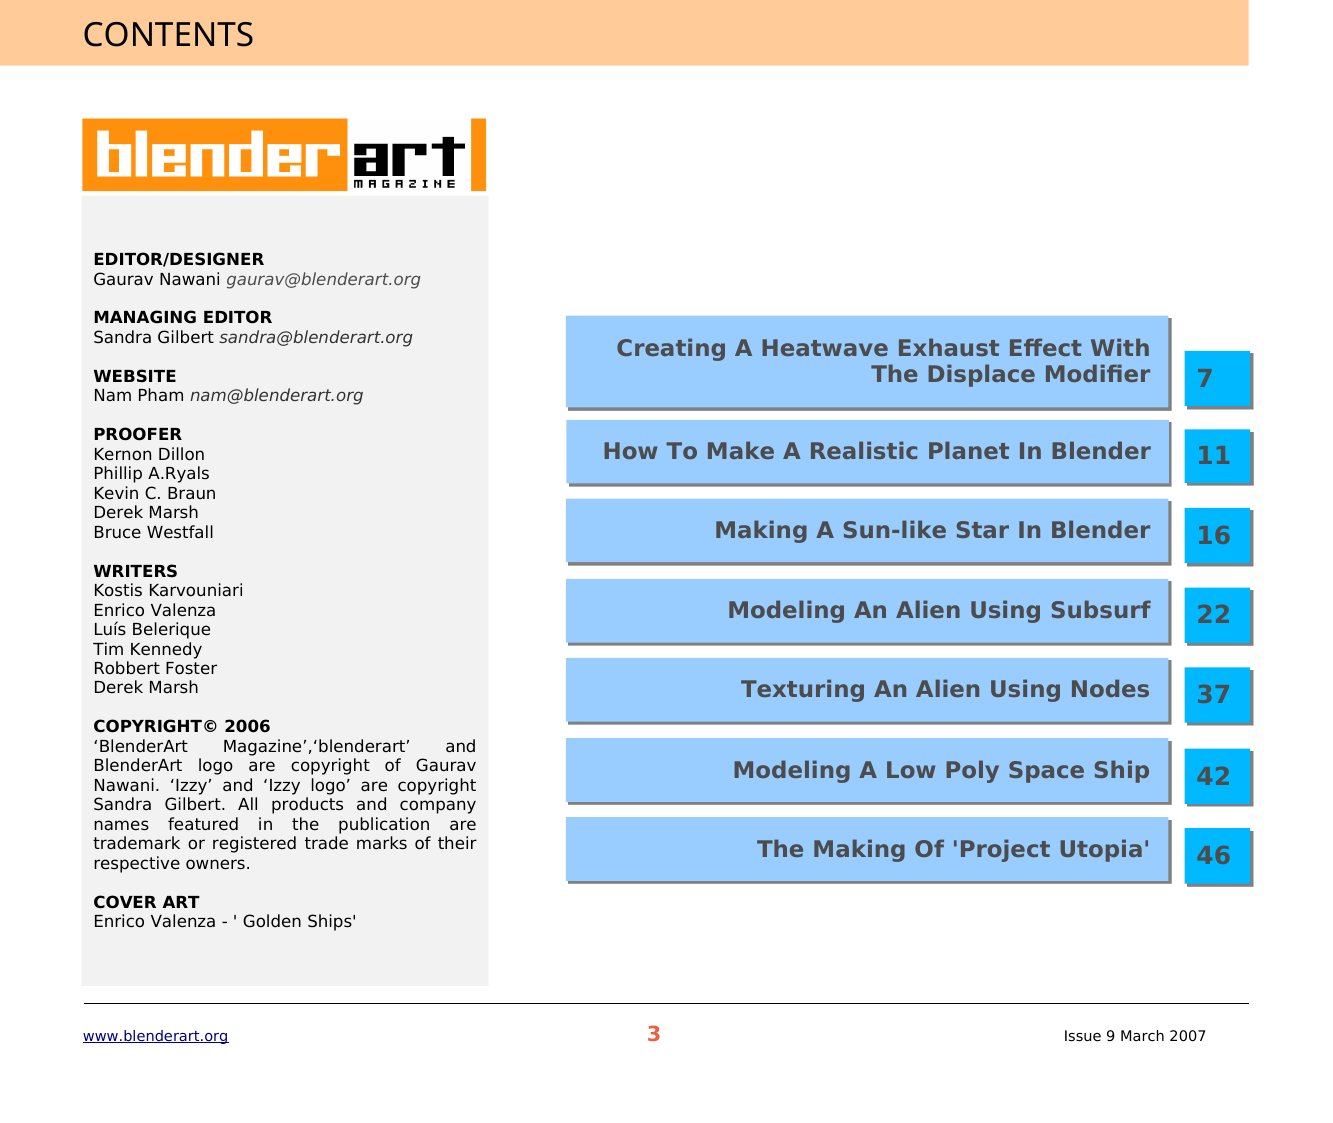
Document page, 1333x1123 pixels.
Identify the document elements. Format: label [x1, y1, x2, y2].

picture [81, 117, 487, 192]
